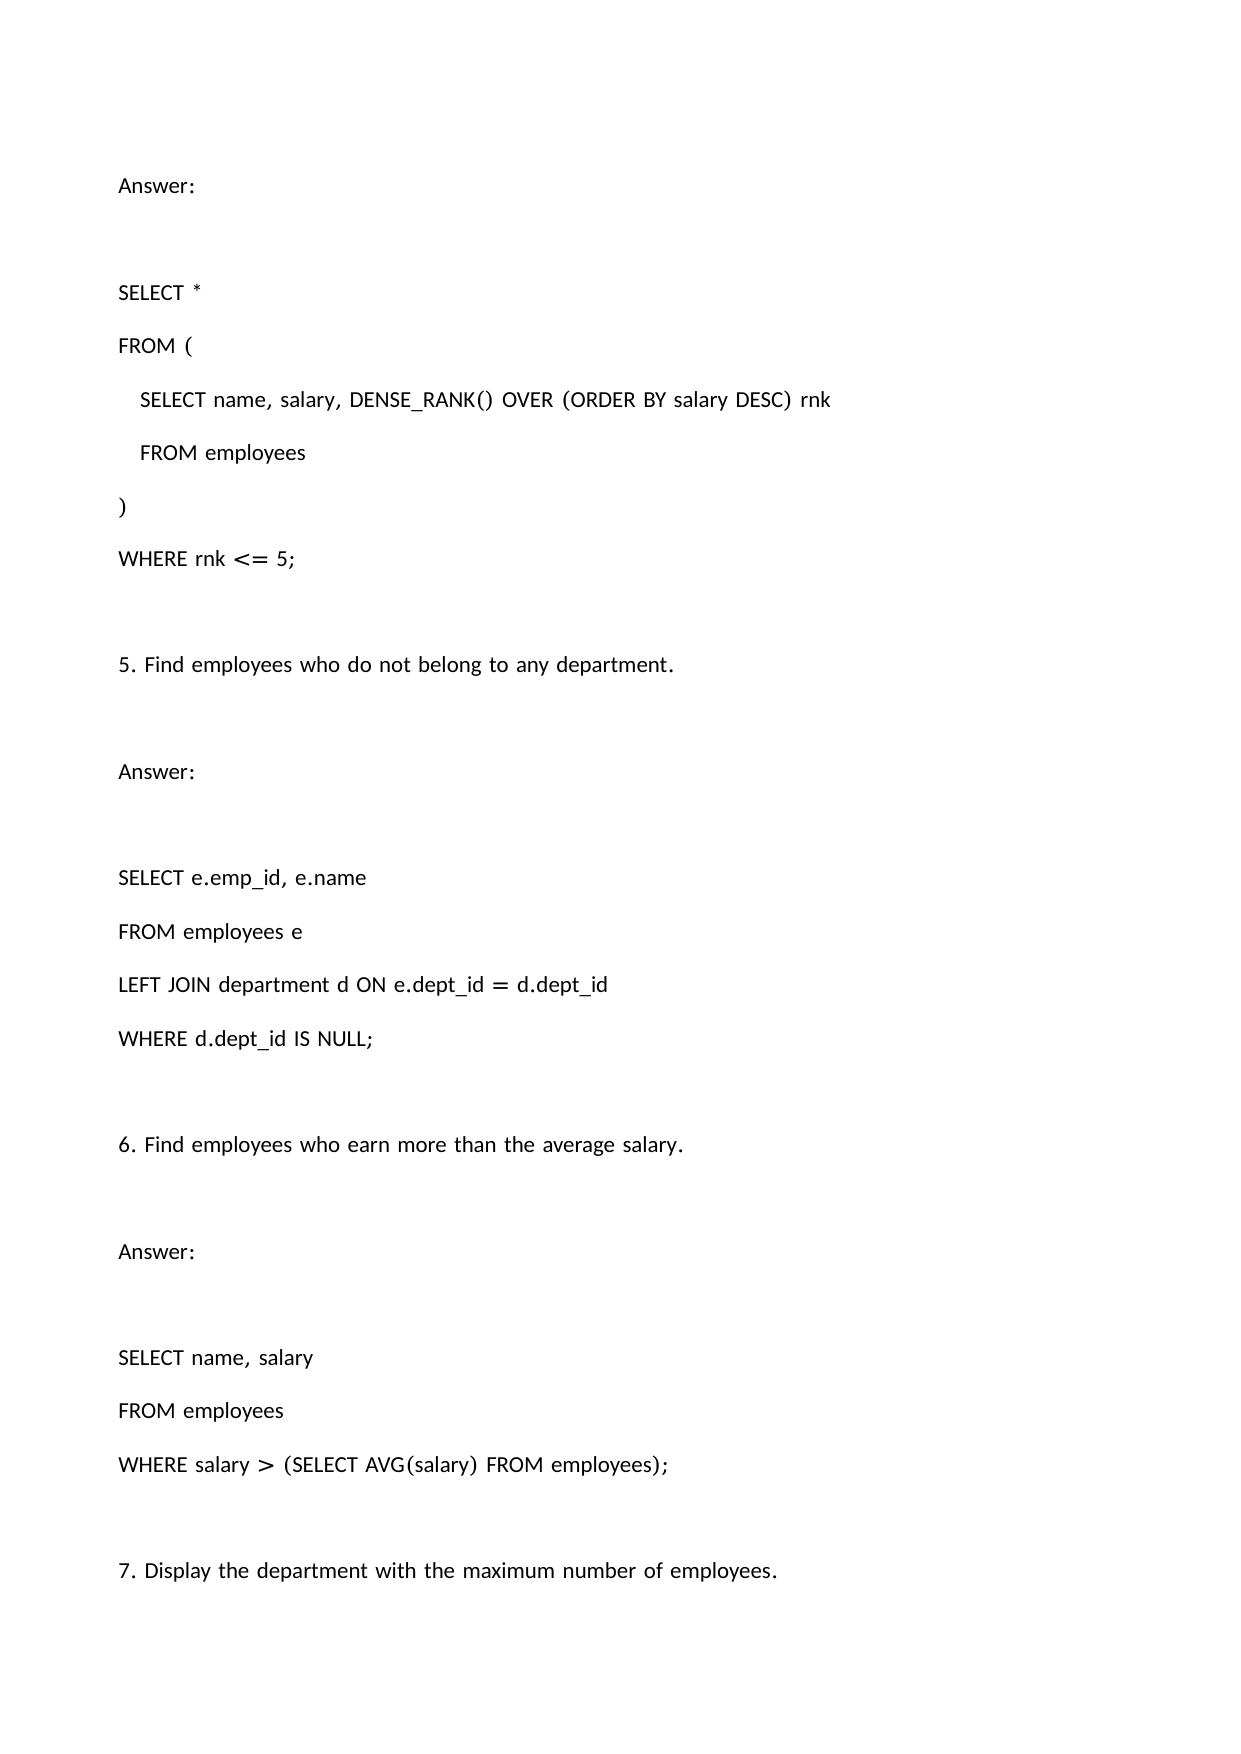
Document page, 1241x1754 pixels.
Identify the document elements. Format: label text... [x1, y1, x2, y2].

text FROM employees [118, 438, 1122, 466]
text FROM employees e [118, 917, 1122, 945]
text SELECT name, salary [118, 1343, 1122, 1371]
text 7. Display the department with the maximum number of employees. [118, 1556, 1122, 1584]
text Answer: [118, 757, 1122, 785]
text SELECT name, salary, DENSE_RANK() OVER (ORDER BY salary DESC) rnk [118, 384, 1122, 413]
text FROM employees [118, 1396, 1122, 1425]
text 5. Find employees who do not belong to any department. [118, 650, 1122, 679]
text WHERE d.dept_id IS NULL; [118, 1023, 1122, 1052]
text WHERE salary > (SELECT AVG(salary) FROM employees); [118, 1450, 1122, 1478]
text ) [118, 491, 1122, 519]
text 6. Find employees who earn more than the average salary. [118, 1130, 1122, 1158]
text Answer: [118, 1236, 1122, 1265]
text Answer: [118, 171, 1122, 199]
text SELECT * [118, 278, 1122, 306]
text LEFT JOIN department d ON e.dept_id = d.dept_id [118, 970, 1122, 998]
text FROM ( [118, 331, 1122, 359]
text SELECT e.emp_id, e.name [118, 863, 1122, 892]
text WHERE rnk <= 5; [118, 544, 1122, 572]
